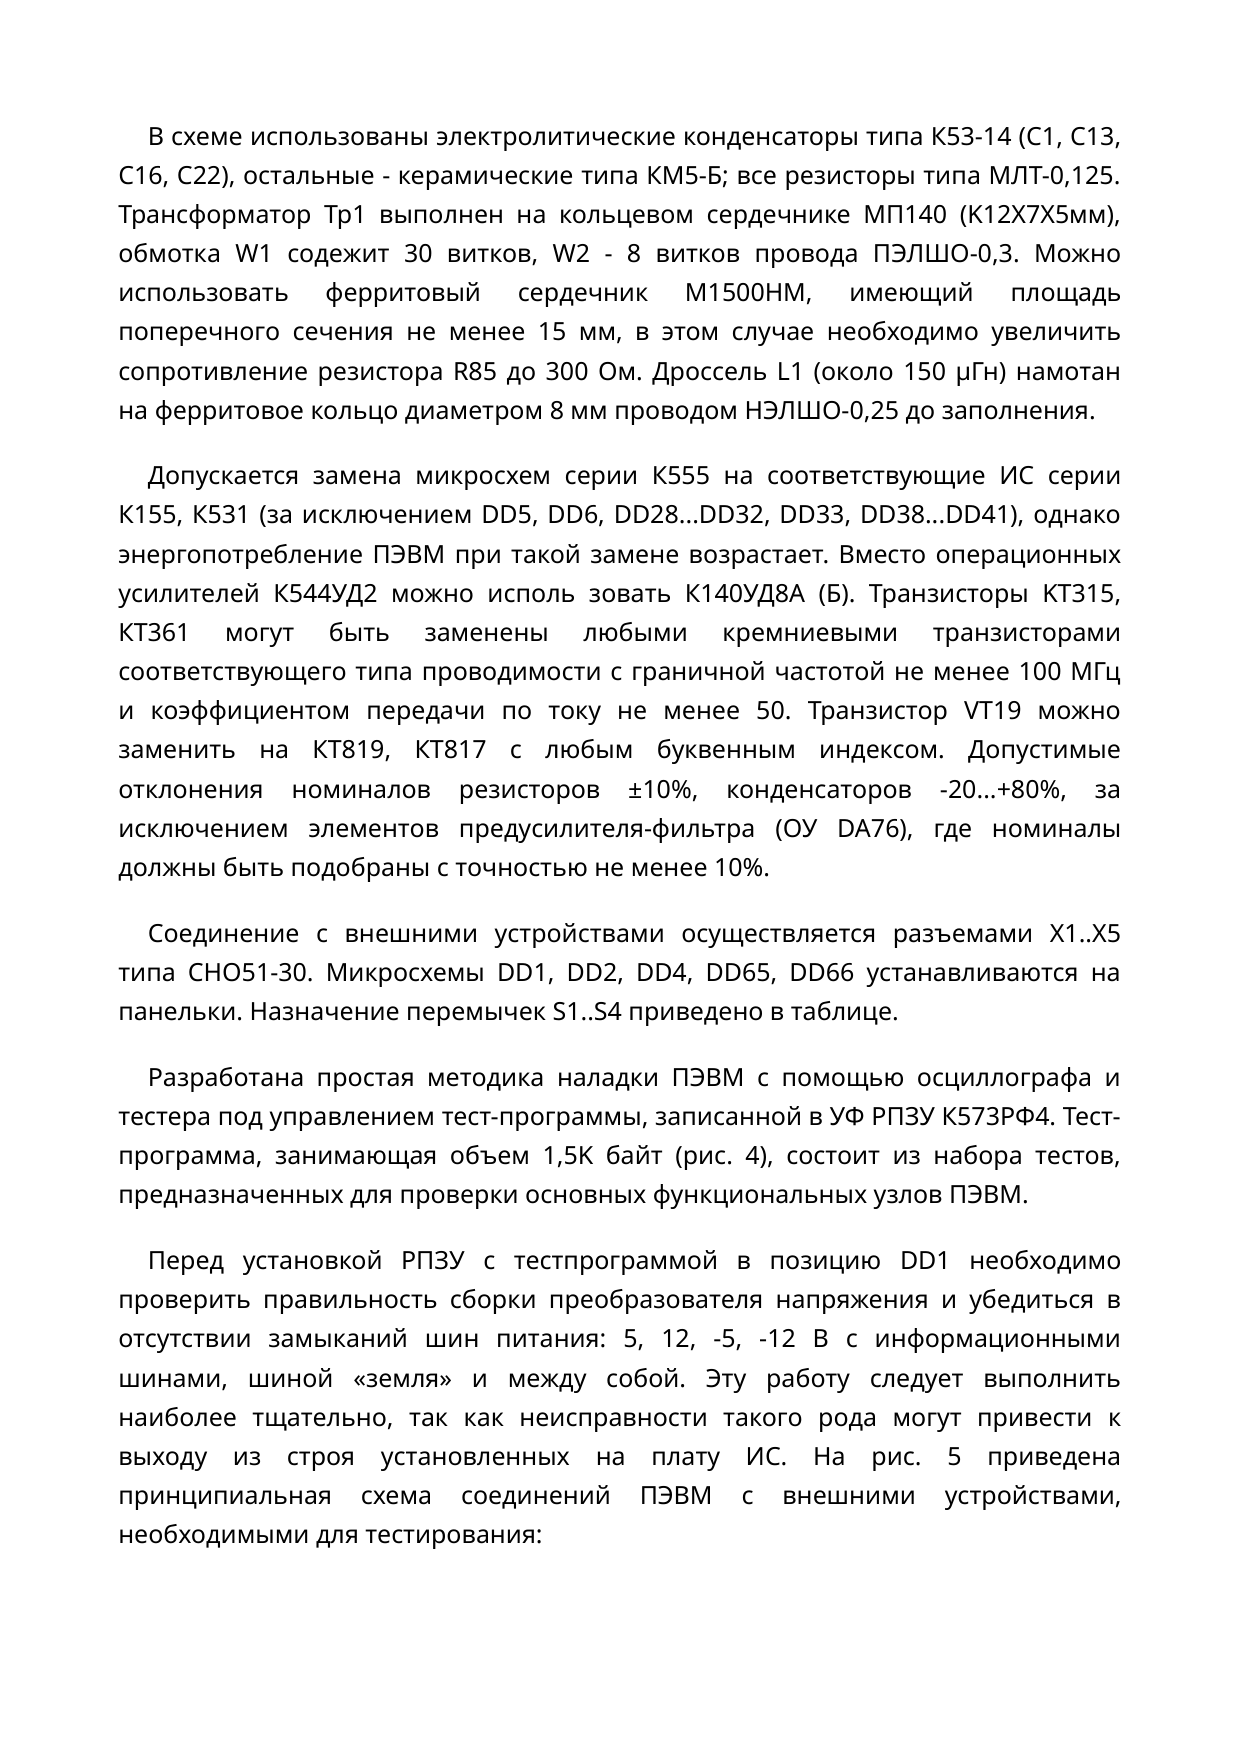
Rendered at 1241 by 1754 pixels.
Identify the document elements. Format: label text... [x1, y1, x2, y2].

text Соединение с внешними устройствами осуществляется разъемами Х1..Х5 типа СНО51-30. Микросхемы DD1, DD2, DD4, DD65, DD66 устанавливаются на панельки. Назначение перемычек S1..S4 приведено в таблице. [118, 915, 1122, 1028]
text Разработана простая методика наладки ПЭВМ с помощью осциллографа и тестера под управлением тест-программы, записанной в УФ РПЗУ К573РФ4. Тест-программа, занимающая объем 1,5K байт (рис. 4), состоит из набора тестов, предназначенных для проверки основных функциональных узлов ПЭВМ. [118, 1059, 1122, 1211]
text В схеме использованы электролитические конденсаторы типа К53-14 (C1, C13, С16, С22), остальные - керамические типа КМ5-Б; все резисторы типа МЛТ-0,125. Трансформатор Тр1 выполнен на кольцевом сердечнике МП140 (K12Х7X5мм), обмотка W1 содежит 30 витков, W2 - 8 витков провода ПЭЛШО-0,3. Можно использовать ферритовый сердечник М1500НМ, имеющий площадь поперечного сечения не менее 15 мм, в этом случае необходимо увеличить сопротивление резистора R85 до 300 Ом. Дроссель L1 (около 150 μГн) намотан на ферритовое кольцо диаметром 8 мм проводом НЭЛШО-0,25 до заполнения. [118, 118, 1122, 426]
text Перед установкой РПЗУ с тестпрограммой в позицию DD1 необходимо проверить правильность сборки преобразователя напряжения и убедиться в отсутствии замыканий шин питания: 5, 12, -5, -12 В с информационными шинами, шиной «земля» и между собой. Эту работу следует выполнить наиболее тщательно, так как неисправности такого рода могут привести к выходу из строя установленных на плату ИС. На рис. 5 приведена принципиальная схема соединений ПЭВМ с внешними устройствами, необходимыми для тестирования: [118, 1243, 1122, 1551]
text Допускается замена микросхем серии К555 на соответствующие ИС серии К155, К531 (за исключением DD5, DD6, DD28...DD32, DD33, DD38...DD41), однако энергопотребление ПЭВМ при такой замене возрастает. Вместо операционных усилителей К544УД2 можно исполь зовать К140УД8А (Б). Транзисторы KT315, КТ361 могут быть заменены любыми кремниевыми транзисторами соответствующего типа проводимости с граничной частотой не менее 100 МГц и коэффициентом передачи по току не менее 50. Транзистор VT19 можно заменить на КТ819, КТ817 с любым буквенным индексом. Допустимые отклонения номиналов резисторов ±10%, конденсаторов -20...+80%, за исключением элементов предусилителя-фильтра (ОУ DA76), где номиналы должны быть подобраны с точностью не менее 10%. [118, 458, 1122, 884]
